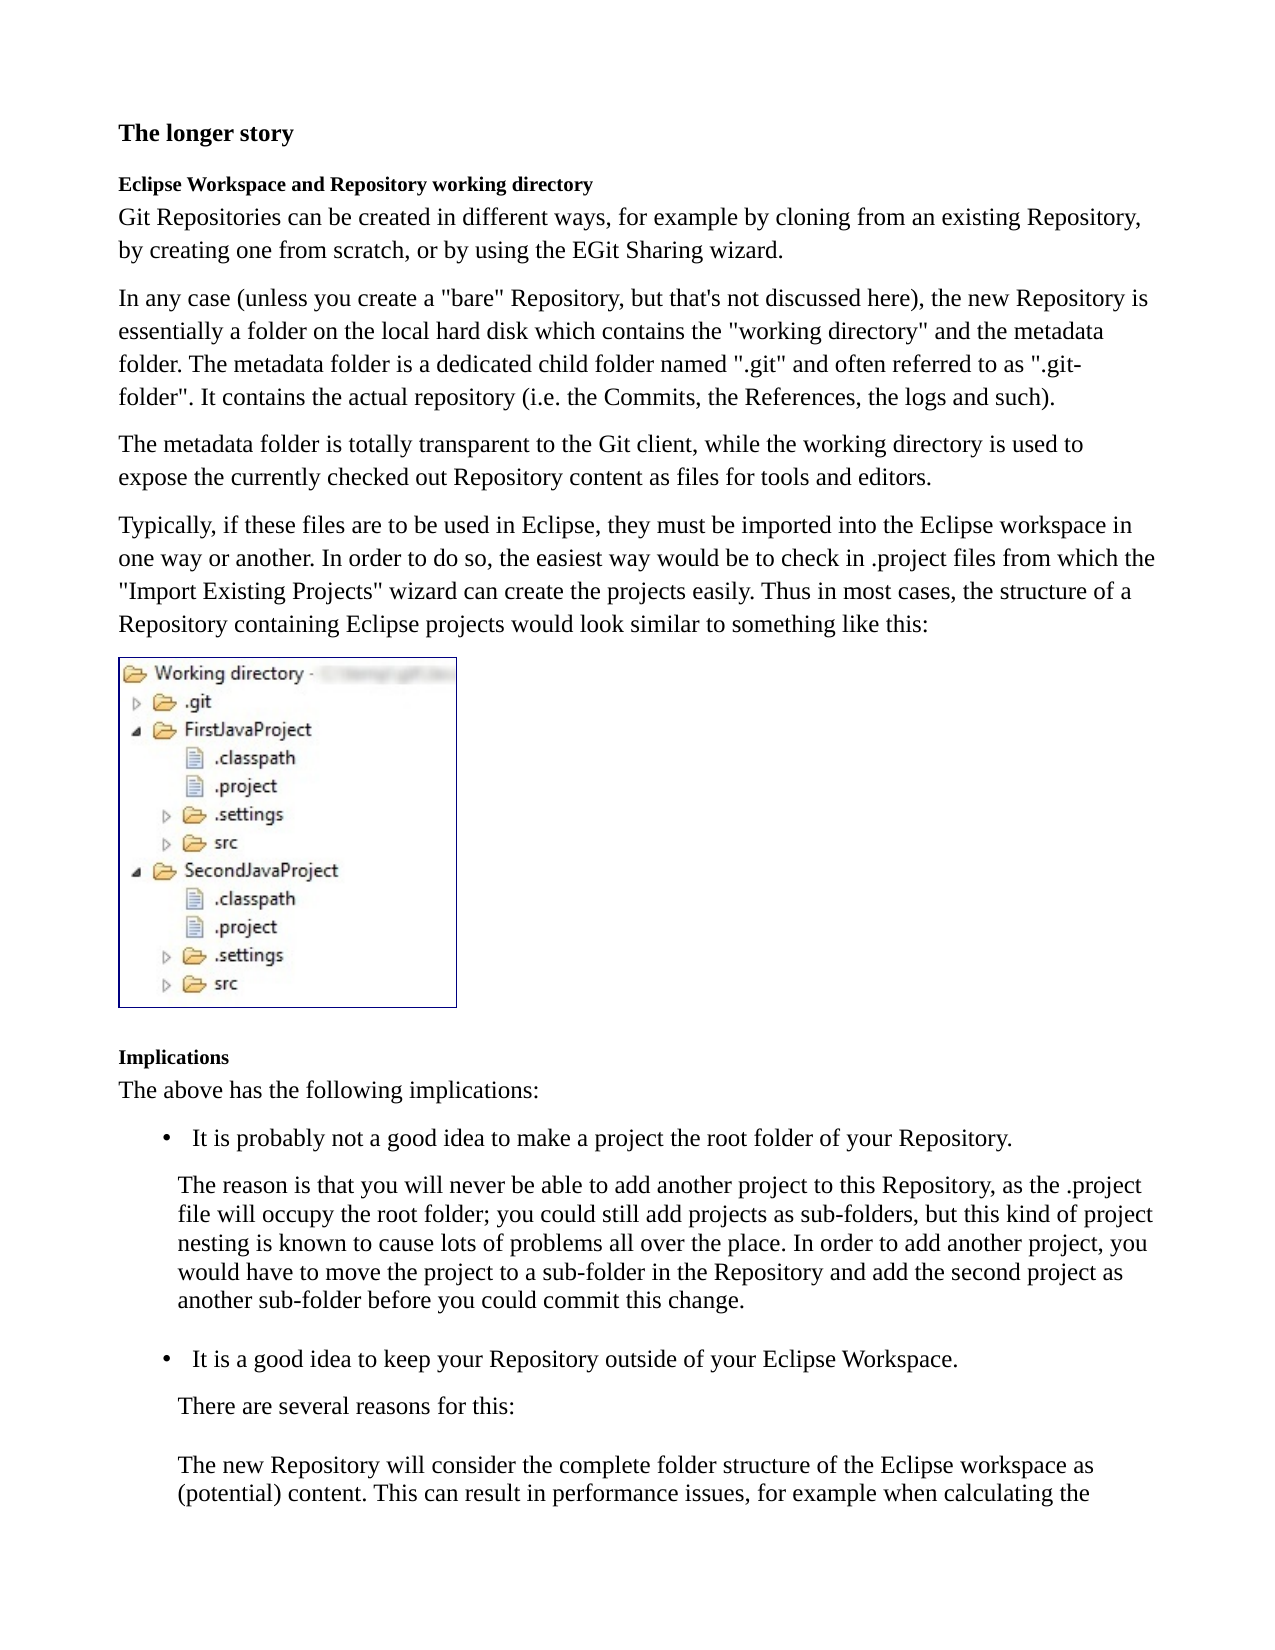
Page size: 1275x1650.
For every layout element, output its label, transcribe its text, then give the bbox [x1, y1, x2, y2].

text The metadata folder is totally transparent to the Git client, while the working directory is used to expose the currently checked out Repository content as files for tools and editors. [118, 429, 1157, 491]
list The reason is that you will never be able to add another project to this Repository, as the .project file will occupy the root folder; you could still add projects as sub-folders, but this kind of project nesting is known to cause lots of problems all over the place. In order to add another project, you would have to move the project to a sub-folder in the Repository and add the second project as another sub-folder before you could commit this change. [177, 1171, 1157, 1314]
list There are several reasons for this: [177, 1391, 1157, 1420]
subtitle Eclipse Workspace and Repository working directory [118, 172, 1157, 196]
list It is a good idea to keep your Repository outside of your Eclipse Workspace. [162, 1344, 1157, 1373]
subtitle The longer story [118, 118, 1157, 147]
picture [120, 658, 456, 1007]
list The new Repository will consider the complete folder structure of the Eclipse workspace as (potential) content. This can result in performance issues, for example when calculating the [177, 1450, 1157, 1507]
list It is probably not a good idea to make a project the root folder of your Repository. [162, 1123, 1157, 1152]
text The above has the following implications: [118, 1075, 1157, 1104]
text Typically, if these files are to be used in Eclipse, they must be imported into the Eclipse workspace in one way or another. In order to do so, the easiest way would be to check in .project files from which the "Import Existing Projects" wizard can create the projects easily. Thus in most cases, the structure of a Repository containing Eclipse projects would look similar to something like this: [118, 510, 1157, 638]
text In any case (unless you create a "bare" Repository, but that's not discussed here), the new Repository is essentially a folder on the local hard disk which contains the "working directory" and the metadata folder. The metadata folder is a dedicated child folder named ".git" and often referred to as ".git-folder". It contains the actual repository (i.e. the Commits, the References, the logs and such). [118, 283, 1157, 411]
subtitle Implications [118, 1045, 1157, 1069]
text Git Repositories can be created in different ways, for example by cloning from an existing Repository, by creating one from scratch, or by using the EGit Sharing wizard. [118, 202, 1157, 264]
